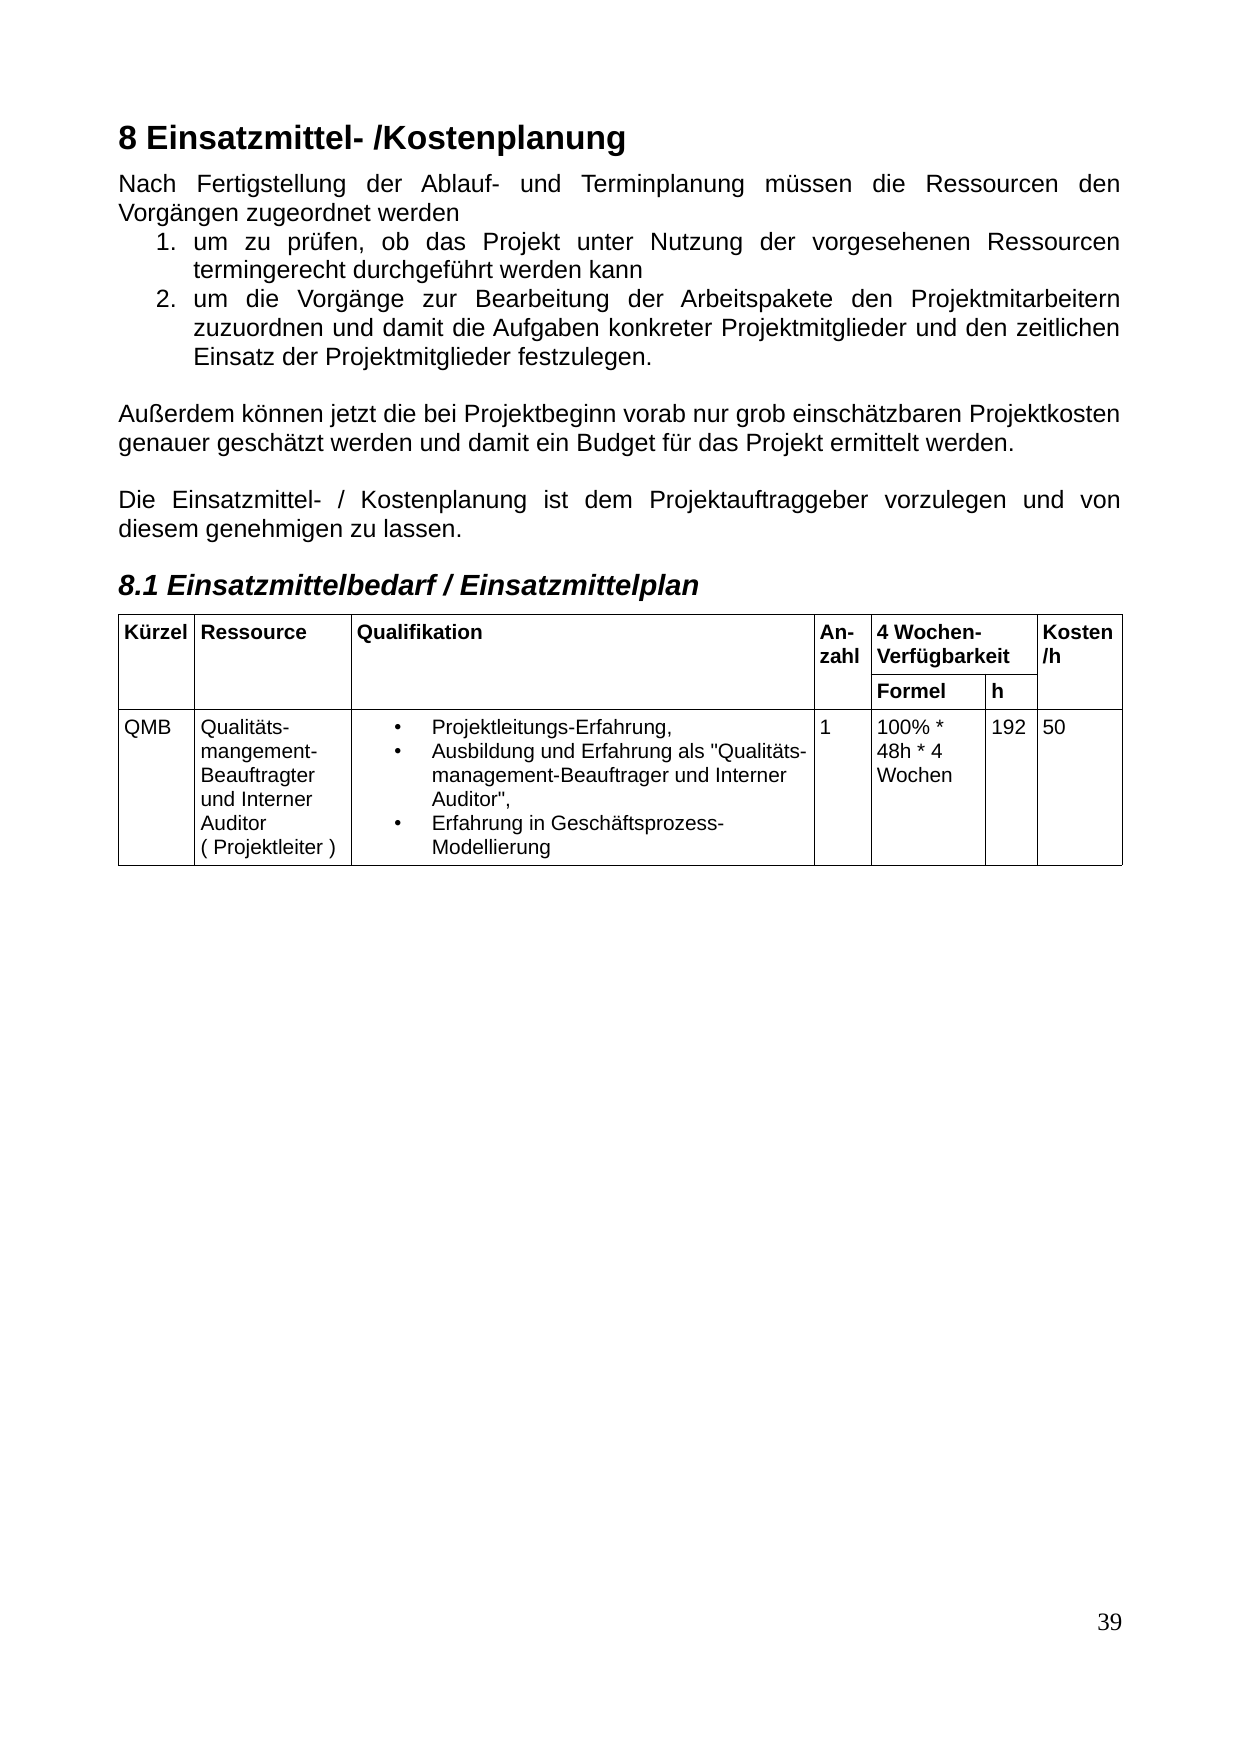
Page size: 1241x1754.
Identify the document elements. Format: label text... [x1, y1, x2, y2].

list um die Vorgänge zur Bearbeitung der Arbeitspakete den Projektmitarbeitern zuzuordnen und damit die Aufgaben konkreter Projektmitglieder und den zeitlichen Einsatz der Projektmitglieder festzulegen. [156, 284, 1122, 371]
table_cell Formel [872, 675, 985, 709]
table_cell 192 [986, 710, 1037, 865]
list um zu prüfen, ob das Projekt unter Nutzung der vorgesehenen Ressourcen termingerecht durchgeführt werden kann [156, 227, 1122, 284]
table_header Ressource [195, 615, 351, 709]
table_header An-zahl [815, 615, 871, 709]
subtitle 8 Einsatzmittel- /Kostenplanung [118, 118, 1122, 157]
text Die Einsatzmittel- / Kostenplanung ist dem Projektauftraggeber vorzulegen und von diesem genehmigen zu lassen. [118, 486, 1122, 543]
table_cell QMB [119, 710, 194, 865]
text Nach Fertigstellung der Ablauf- und Terminplanung müssen die Ressourcen den Vorgängen zugeordnet werden [118, 169, 1122, 227]
table_cell h [986, 675, 1037, 709]
table_header Kosten/h [1038, 615, 1122, 709]
text Außerdem können jetzt die bei Projektbeginn vorab nur grob einschätzbaren Projektkosten genauer geschätzt werden und damit ein Budget für das Projekt ermittelt werden. [118, 399, 1122, 457]
subtitle 8.1 Einsatzmittelbedarf / Einsatzmittelplan [118, 568, 1122, 602]
table_cell Qualitäts-mangement-Beauftragter und Interner Auditor ( Projektleiter ) [195, 710, 351, 865]
table_header Qualifikation [352, 615, 814, 709]
table_cell 1 [815, 710, 871, 865]
table_header Kürzel [119, 615, 194, 709]
table_header 4 Wochen- Verfügbarkeit [872, 615, 1037, 673]
table_cell 50 [1038, 710, 1122, 865]
table_cell 100% * 48h * 4 Wochen [872, 710, 985, 865]
table_cell Projektleitungs-Erfahrung, Ausbildung und Erfahrung als "Qualitäts-management-Beauftrager und Interner Auditor", Erfahrung in Geschäftsprozess-Modellierung [352, 710, 814, 865]
